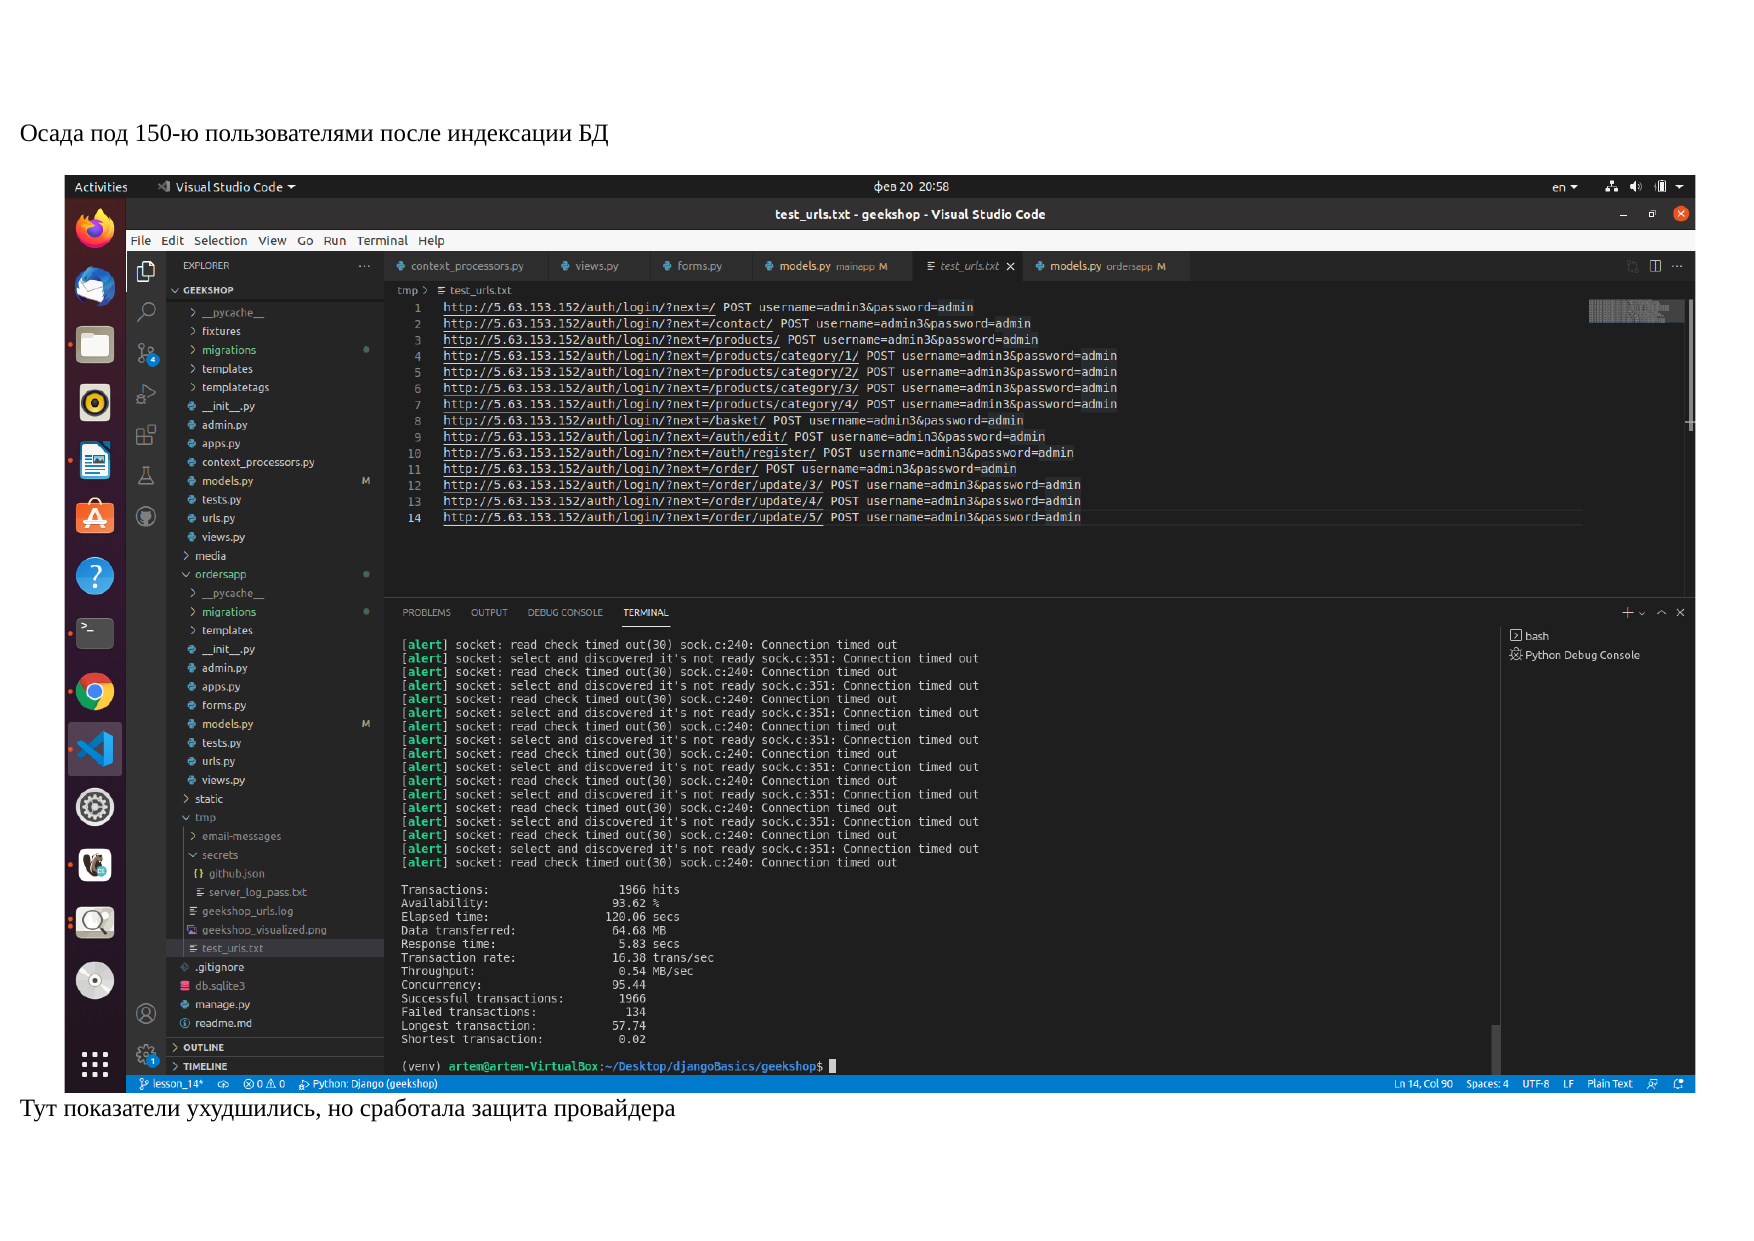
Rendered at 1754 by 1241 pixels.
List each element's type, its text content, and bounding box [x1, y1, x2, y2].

text Тут показатели ухудшились, но сработала защита провайдера [19, 176, 1741, 1122]
text Осада под 150-ю пользователями после индексации БД [19, 118, 1741, 147]
picture [64, 175, 1696, 1093]
